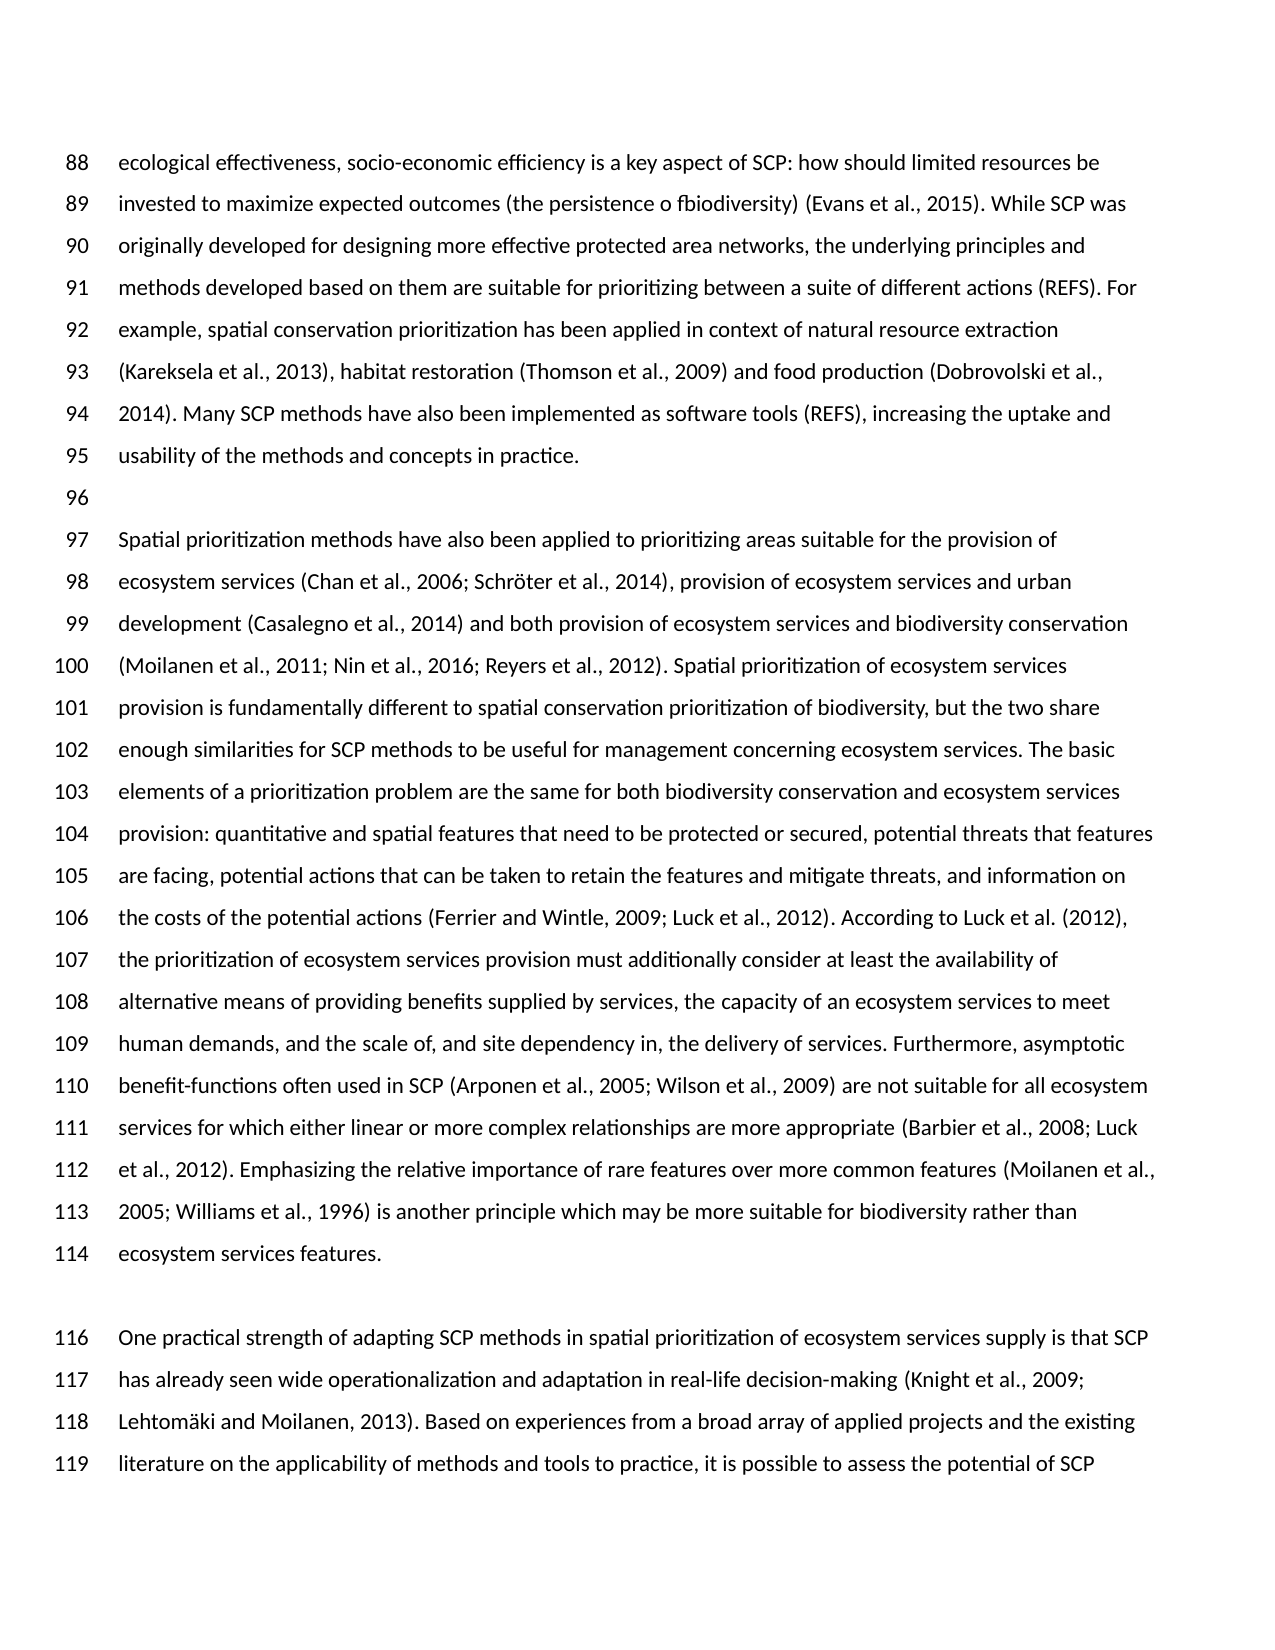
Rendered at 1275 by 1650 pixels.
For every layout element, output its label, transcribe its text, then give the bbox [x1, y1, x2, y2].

text ecological effectiveness, socio-economic efficiency is a key aspect of SCP: how should limited resources be invested to maximize expected outcomes (the persistence o fbiodiversity) (Evans et al., 2015)⁠. While SCP was originally developed for designing more effective protected area networks, the underlying principles and methods developed based on them are suitable for prioritizing between a suite of different actions (REFS). For example, spatial conservation prioritization has been applied in context of natural resource extraction (Kareksela et al., 2013)⁠, habitat restoration (Thomson et al., 2009)⁠ and food production (Dobrovolski et al., 2014)⁠. Many SCP methods have also been implemented as software tools (REFS), increasing the uptake and usability of the methods and concepts in practice. Spatial prioritization methods have also been applied to prioritizing areas suitable for the provision of ecosystem services (Chan et al., 2006; Schröter et al., 2014)⁠, provision of ecosystem services and urban development (Casalegno et al., 2014)⁠ and both provision of ecosystem services and biodiversity conservation (Moilanen et al., 2011; Nin et al., 2016; Reyers et al., 2012)⁠. Spatial prioritization of ecosystem services provision is fundamentally different to spatial conservation prioritization of biodiversity, but the two share enough similarities for SCP methods to be useful for management concerning ecosystem services. The basic elements of a prioritization problem are the same for both biodiversity conservation and ecosystem services provision: quantitative and spatial features that need to be protected or secured, potential threats that features are facing, potential actions that can be taken to retain the features and mitigate threats, and information on the costs of the potential actions (Ferrier and Wintle, 2009; Luck et al., 2012)⁠. According to Luck et al. (2012)⁠, the prioritization of ecosystem services provision must additionally consider at least the availability of alternative means of providing benefits supplied by services, the capacity of an ecosystem services to meet human demands, and the scale of, and site dependency in, the delivery of services. Furthermore, asymptotic benefit-functions often used in SCP (Arponen et al., 2005; Wilson et al., 2009)⁠ are not suitable for all ecosystem services for which either linear or more complex relationships are more appropriate (Barbier et al., 2008; Luck et al., 2012)⁠. Emphasizing the relative importance of rare features over more common features (Moilanen et al., 2005; Williams et al., 1996)⁠ is another principle which may be more suitable for biodiversity rather than ecosystem services features. [118, 148, 1157, 1309]
text One practical strength of adapting SCP methods in spatial prioritization of ecosystem services supply is that SCP has already seen wide operationalization and adaptation in real-life decision-making (Knight et al., 2009; Lehtomäki and Moilanen, 2013)⁠. Based on experiences from a broad array of applied projects and the existing literature on the applicability of methods and tools to practice, it is possible to assess the potential of SCP [118, 1323, 1157, 1477]
